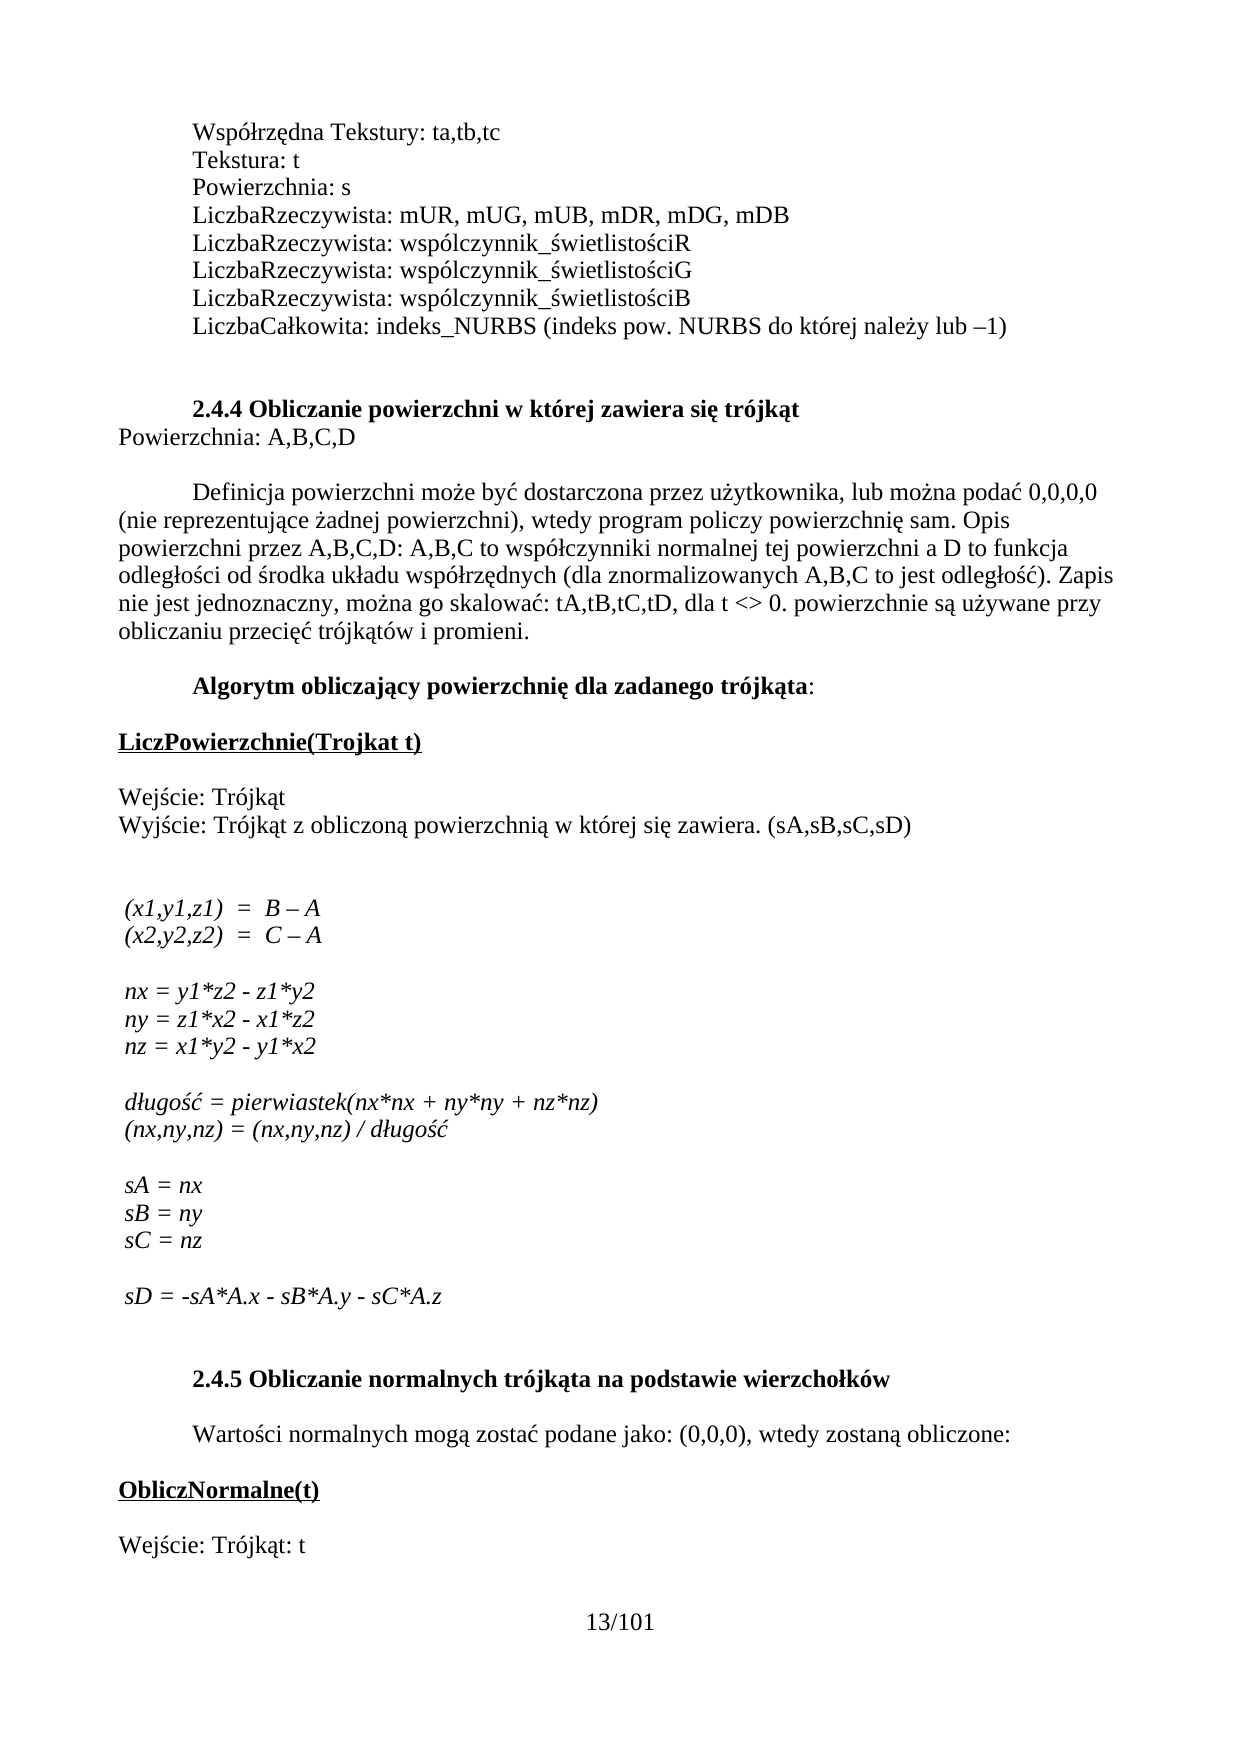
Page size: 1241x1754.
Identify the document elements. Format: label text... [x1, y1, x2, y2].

text (x1,y1,z1) = B – A [118, 894, 1122, 922]
text LiczbaRzeczywista: wspólczynnik_świetlistościR [118, 229, 1122, 257]
text ny = z1*x2 - x1*z2 [118, 1005, 1122, 1032]
text (nx,ny,nz) = (nx,ny,nz) / długość [118, 1116, 1122, 1143]
text ObliczNormalne(t) [118, 1476, 1122, 1503]
text sB = ny [118, 1199, 1122, 1226]
text Tekstura: t [118, 146, 1122, 173]
text Wartości normalnych mogą zostać podane jako: (0,0,0), wtedy zostaną obliczone: [118, 1420, 1122, 1448]
text Wejście: Trójkąt: t [118, 1531, 1122, 1559]
text sD = -sA*A.x - sB*A.y - sC*A.z [118, 1282, 1122, 1309]
text 2.4.4 Obliczanie powierzchni w której zawiera się trójkąt [118, 395, 1122, 423]
text sC = nz [118, 1226, 1122, 1254]
text nx = y1*z2 - z1*y2 [118, 977, 1122, 1005]
text (x2,y2,z2) = C – A [118, 922, 1122, 949]
text Wejście: Trójkąt [118, 783, 1122, 811]
text Algorytm obliczający powierzchnię dla zadanego trójkąta: [118, 672, 1122, 700]
text Powierzchnia: s [118, 173, 1122, 201]
text LiczbaRzeczywista: mUR, mUG, mUB, mDR, mDG, mDB [118, 201, 1122, 229]
text LiczbaRzeczywista: wspólczynnik_świetlistościB [118, 284, 1122, 312]
text Powierzchnia: A,B,C,D [118, 423, 1122, 451]
text 2.4.5 Obliczanie normalnych trójkąta na podstawie wierzchołków [118, 1365, 1122, 1393]
text długość = pierwiastek(nx*nx + ny*ny + nz*nz) [118, 1088, 1122, 1116]
text Definicja powierzchni może być dostarczona przez użytkownika, lub można podać 0,0,0,0 (nie reprezentujące żadnej powierzchni), wtedy program policzy powierzchnię sam. Opis powierzchni przez A,B,C,D: A,B,C to współczynniki normalnej tej powierzchni a D to funkcja odległości od środka układu współrzędnych (dla znormalizowanych A,B,C to jest odległość). Zapis nie jest jednoznaczny, można go skalować: tA,tB,tC,tD, dla t <> 0. powierzchnie są używane przy obliczaniu przecięć trójkątów i promieni. [118, 478, 1122, 644]
text sA = nx [118, 1171, 1122, 1199]
text LiczbaRzeczywista: wspólczynnik_świetlistościG [118, 257, 1122, 284]
text LiczPowierzchnie(Trojkat t) [118, 728, 1122, 755]
text nz = x1*y2 - y1*x2 [118, 1032, 1122, 1060]
text LiczbaCałkowita: indeks_NURBS (indeks pow. NURBS do której należy lub –1) [192, 312, 1122, 340]
text Współrzędna Tekstury: ta,tb,tc [118, 118, 1122, 146]
text Wyjście: Trójkąt z obliczoną powierzchnią w której się zawiera. (sA,sB,sC,sD) [118, 811, 1122, 838]
